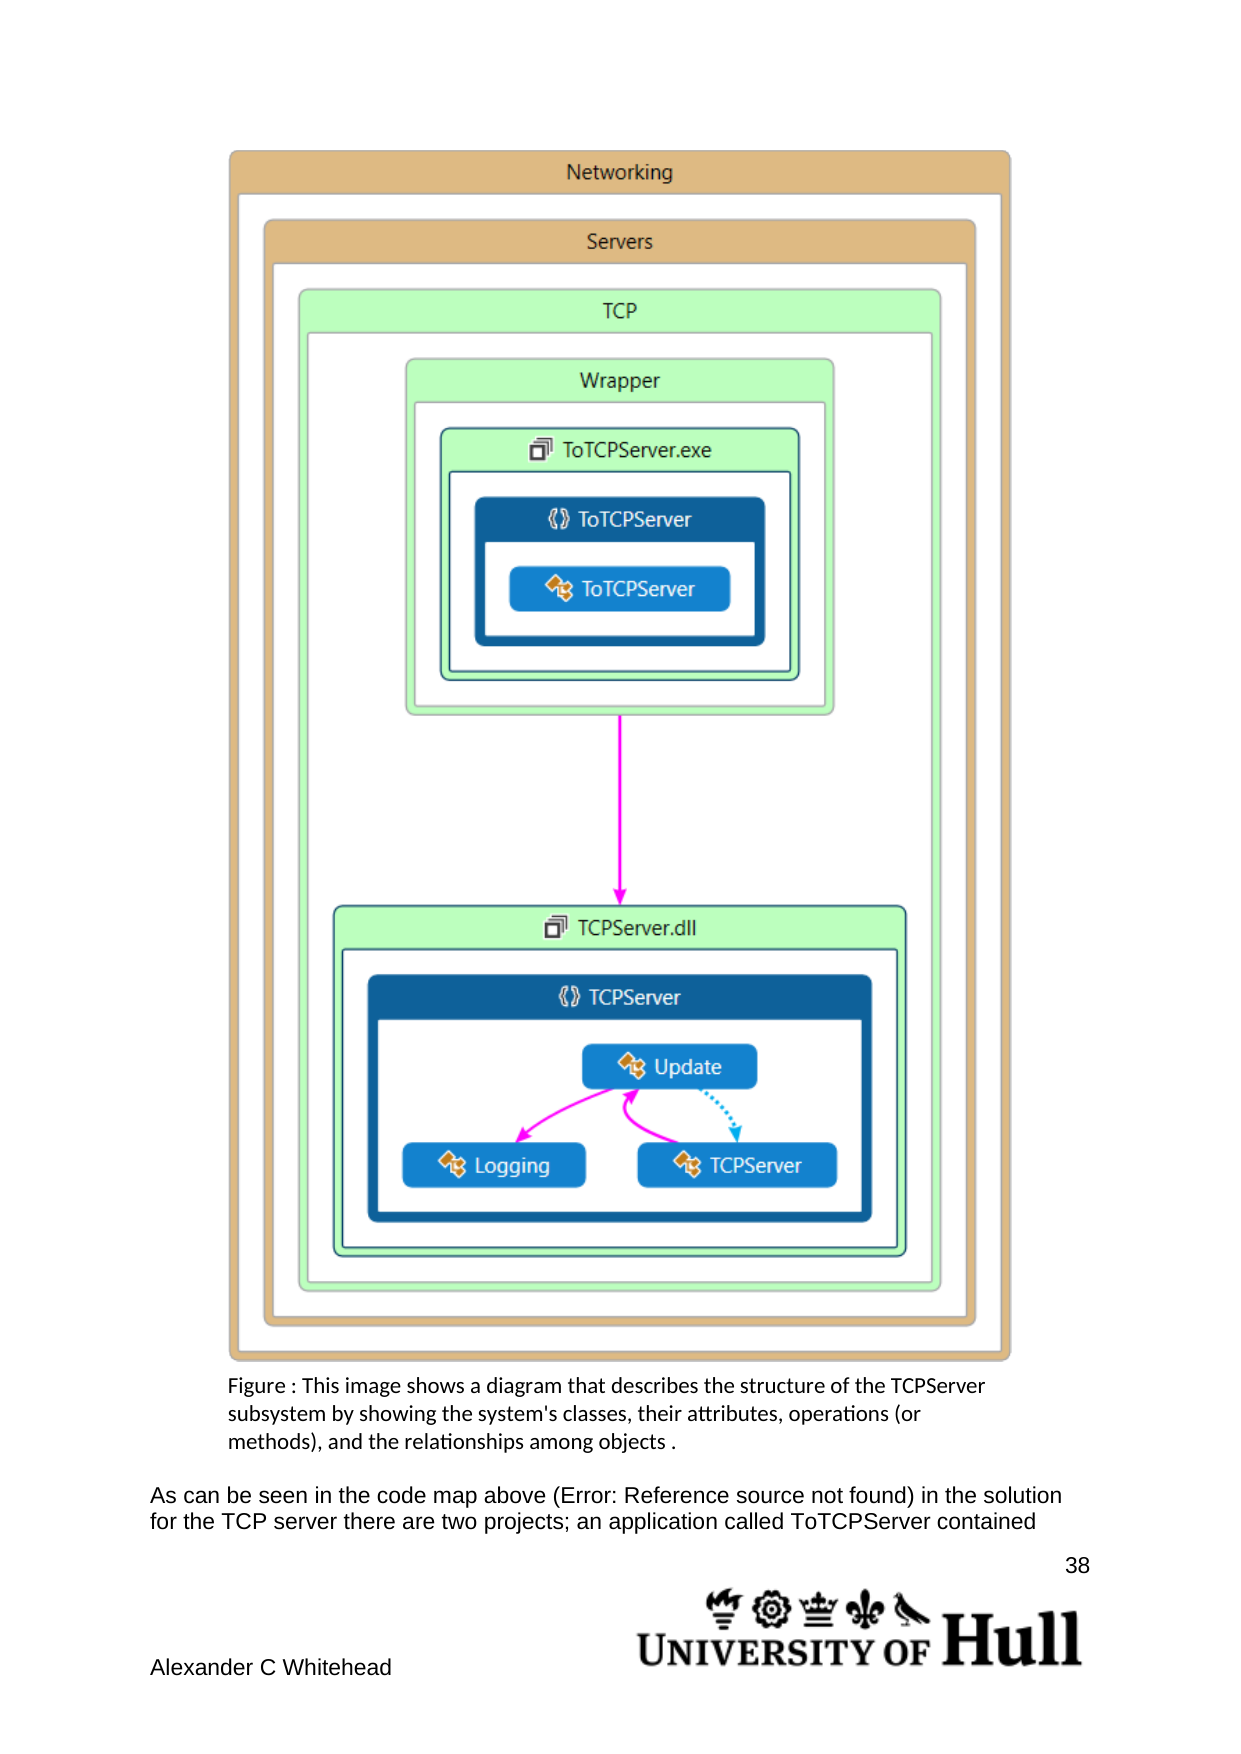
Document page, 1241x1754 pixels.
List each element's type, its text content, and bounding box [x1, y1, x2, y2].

text As can be seen in the code map above (Figure 17) in the solution for the TCP server there are two projects; an application called ToTCPServer contained within a folder named Wrapper and a library called TCPServer, both projects are themselves contained within a folder called TCP which itself is contained within a folder named Servers all of which are contained within a folder called Networking. [150, 1482, 1090, 1534]
picture [630, 1578, 1091, 1676]
picture [228, 150, 1012, 1362]
